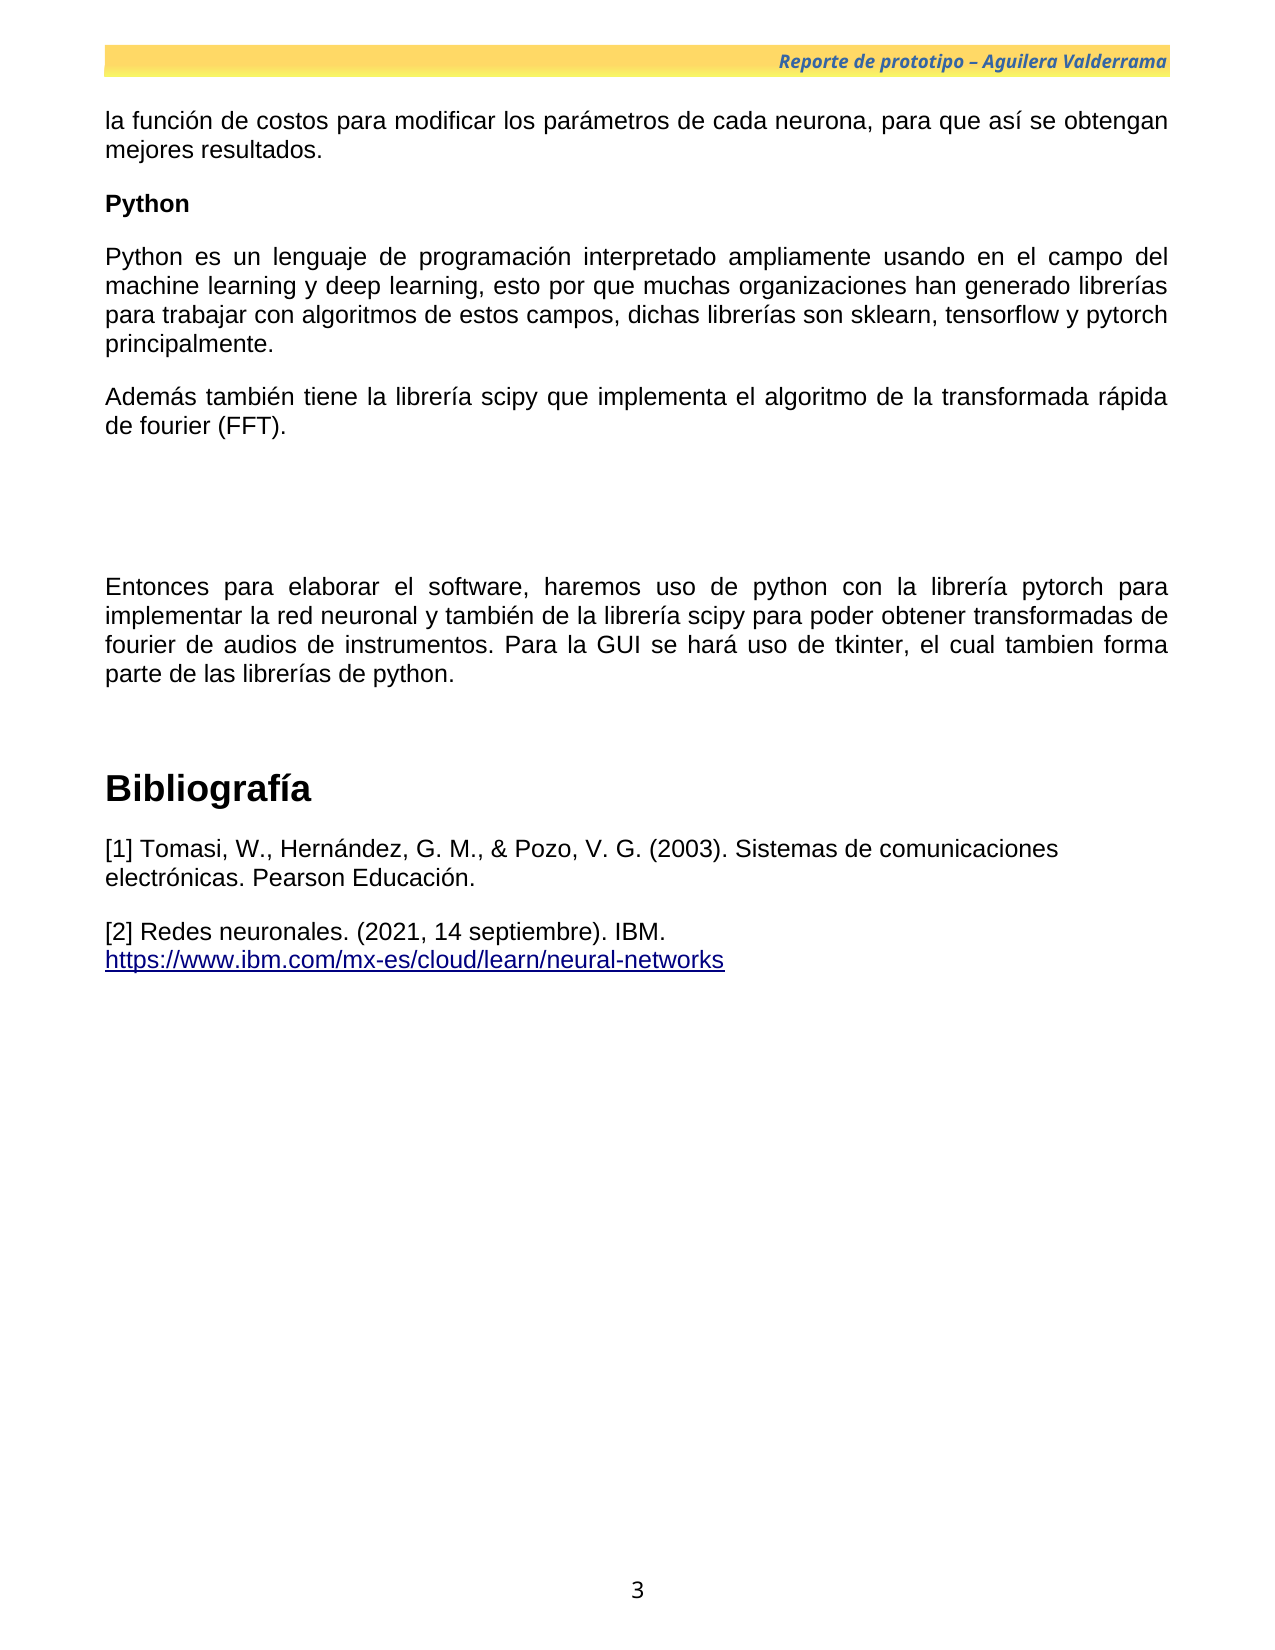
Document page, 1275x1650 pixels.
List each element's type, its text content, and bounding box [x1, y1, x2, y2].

text Bibliografía [105, 766, 1170, 809]
text Además también tiene la librería scipy que implementa el algoritmo de la transformada rápida de fourier (FFT). [105, 382, 1170, 440]
text Python [105, 188, 1170, 217]
text [1] Tomasi, W., Hernández, G. M., & Pozo, V. G. (2003). Sistemas de comunicaciones electrónicas. Pearson Educación. [105, 834, 1170, 892]
text Python es un lenguaje de programación interpretado ampliamente usando en el campo del machine learning y deep learning, esto por que muchas organizaciones han generado librerías para trabajar con algoritmos de estos campos, dichas librerías son sklearn, tensorflow y pytorch principalmente. [105, 242, 1170, 357]
text Entonces para elaborar el software, haremos uso de python con la librería pytorch para implementar la red neuronal y también de la librería scipy para poder obtener transformadas de fourier de audios de instrumentos. Para la GUI se hará uso de tkinter, el cual tambien forma parte de las librerías de python. [105, 572, 1170, 687]
text [2] Redes neuronales. (2021, 14 septiembre). IBM. https://www.ibm.com/mx-es/cloud/learn/neural-networks [105, 917, 1170, 974]
text la función de costos para modificar los parámetros de cada neurona, para que así se obtengan mejores resultados. [105, 106, 1170, 163]
